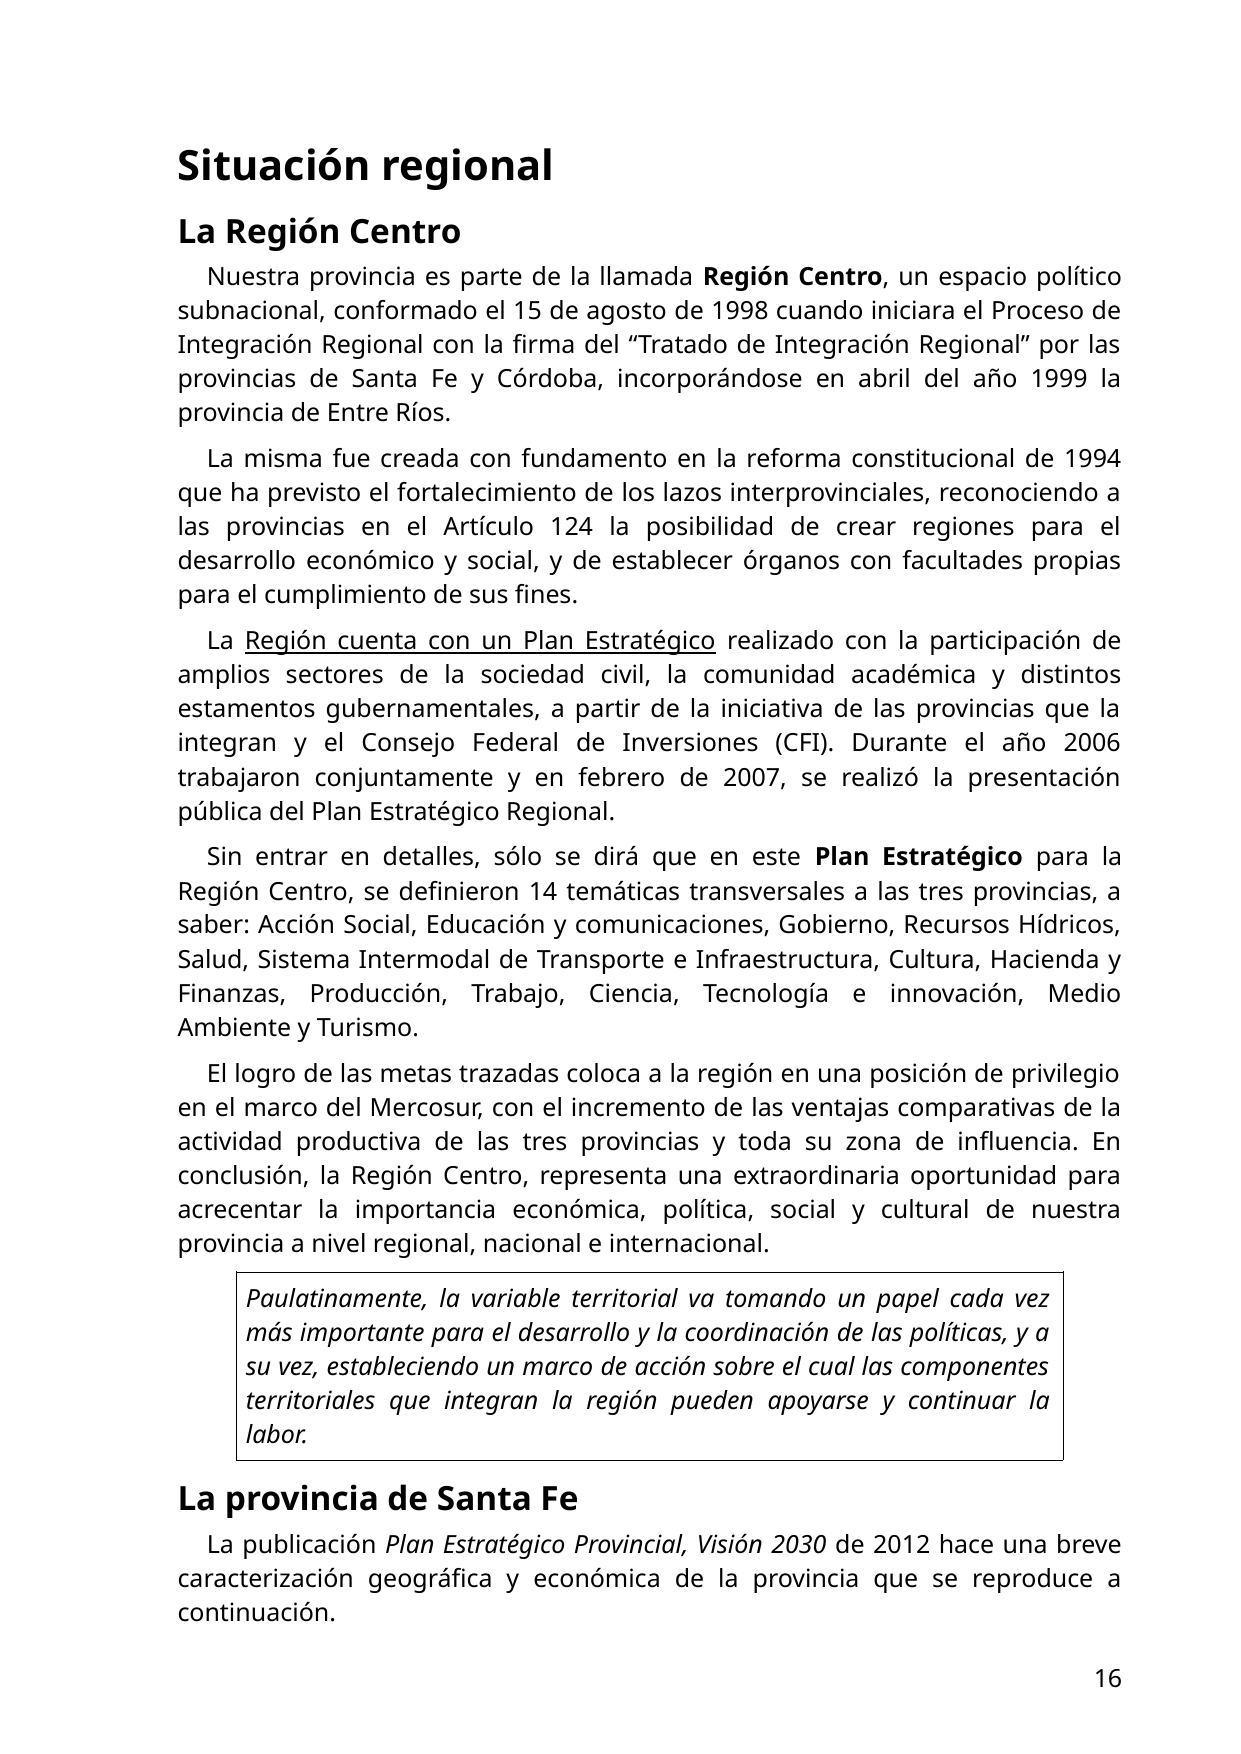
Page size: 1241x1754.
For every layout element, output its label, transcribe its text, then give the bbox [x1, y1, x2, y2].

subtitle Situación regional [177, 136, 1122, 193]
text La publicación Plan Estratégico Provincial, Visión 2030 de 2012 hace una breve caracterización geográfica y económica de la provincia que se reproduce a continuación. [177, 1527, 1122, 1629]
text La misma fue creada con fundamento en la reforma constitucional de 1994 que ha previsto el fortalecimiento de los lazos interprovinciales, reconociendo a las provincias en el Artículo 124 la posibilidad de crear regiones para el desarrollo económico y social, y de establecer órganos con facultades propias para el cumplimiento de sus fines. [177, 441, 1122, 611]
text El logro de las metas trazadas coloca a la región en una posición de privilegio en el marco del Mercosur, con el incremento de las ventajas comparativas de la actividad productiva de las tres provincias y toda su zona de influencia. En conclusión, la Región Centro, representa una extraordinaria oportunidad para acrecentar la importancia económica, política, social y cultural de nuestra provincia a nivel regional, nacional e internacional. [177, 1055, 1122, 1259]
text La Región cuenta con un Plan Estratégico realizado con la participación de amplios sectores de la sociedad civil, la comunidad académica y distintos estamentos gubernamentales, a partir de la iniciativa de las provincias que la integran y el Consejo Federal de Inversiones (CFI). Durante el año 2006 trabajaron conjuntamente y en febrero de 2007, se realizó la presentación pública del Plan Estratégico Regional. [177, 623, 1122, 827]
text Paulatinamente, la variable territorial va tomando un papel cada vez más importante para el desarrollo y la coordinación de las políticas, y a su vez, estableciendo un marco de acción sobre el cual las componentes territoriales que integran la región pueden apoyarse y continuar la labor. [237, 1273, 1063, 1460]
subtitle La provincia de Santa Fe [177, 1475, 1122, 1521]
subtitle La Región Centro [177, 207, 1122, 253]
text Nuestra provincia es parte de la llamada Región Centro, un espacio político subnacional, conformado el 15 de agosto de 1998 cuando iniciara el Proceso de Integración Regional con la firma del “Tratado de Integración Regional” por las provincias de Santa Fe y Córdoba, incorporándose en abril del año 1999 la provincia de Entre Ríos. [177, 259, 1122, 429]
text Sin entrar en detalles, sólo se dirá que en este Plan Estratégico para la Región Centro, se definieron 14 temáticas transversales a las tres provincias, a saber: Acción Social, Educación y comunicaciones, Gobierno, Recursos Hídricos, Salud, Sistema Intermodal de Transporte e Infraestructura, Cultura, Hacienda y Finanzas, Producción, Trabajo, Ciencia, Tecnología e innovación, Medio Ambiente y Turismo. [177, 839, 1122, 1043]
